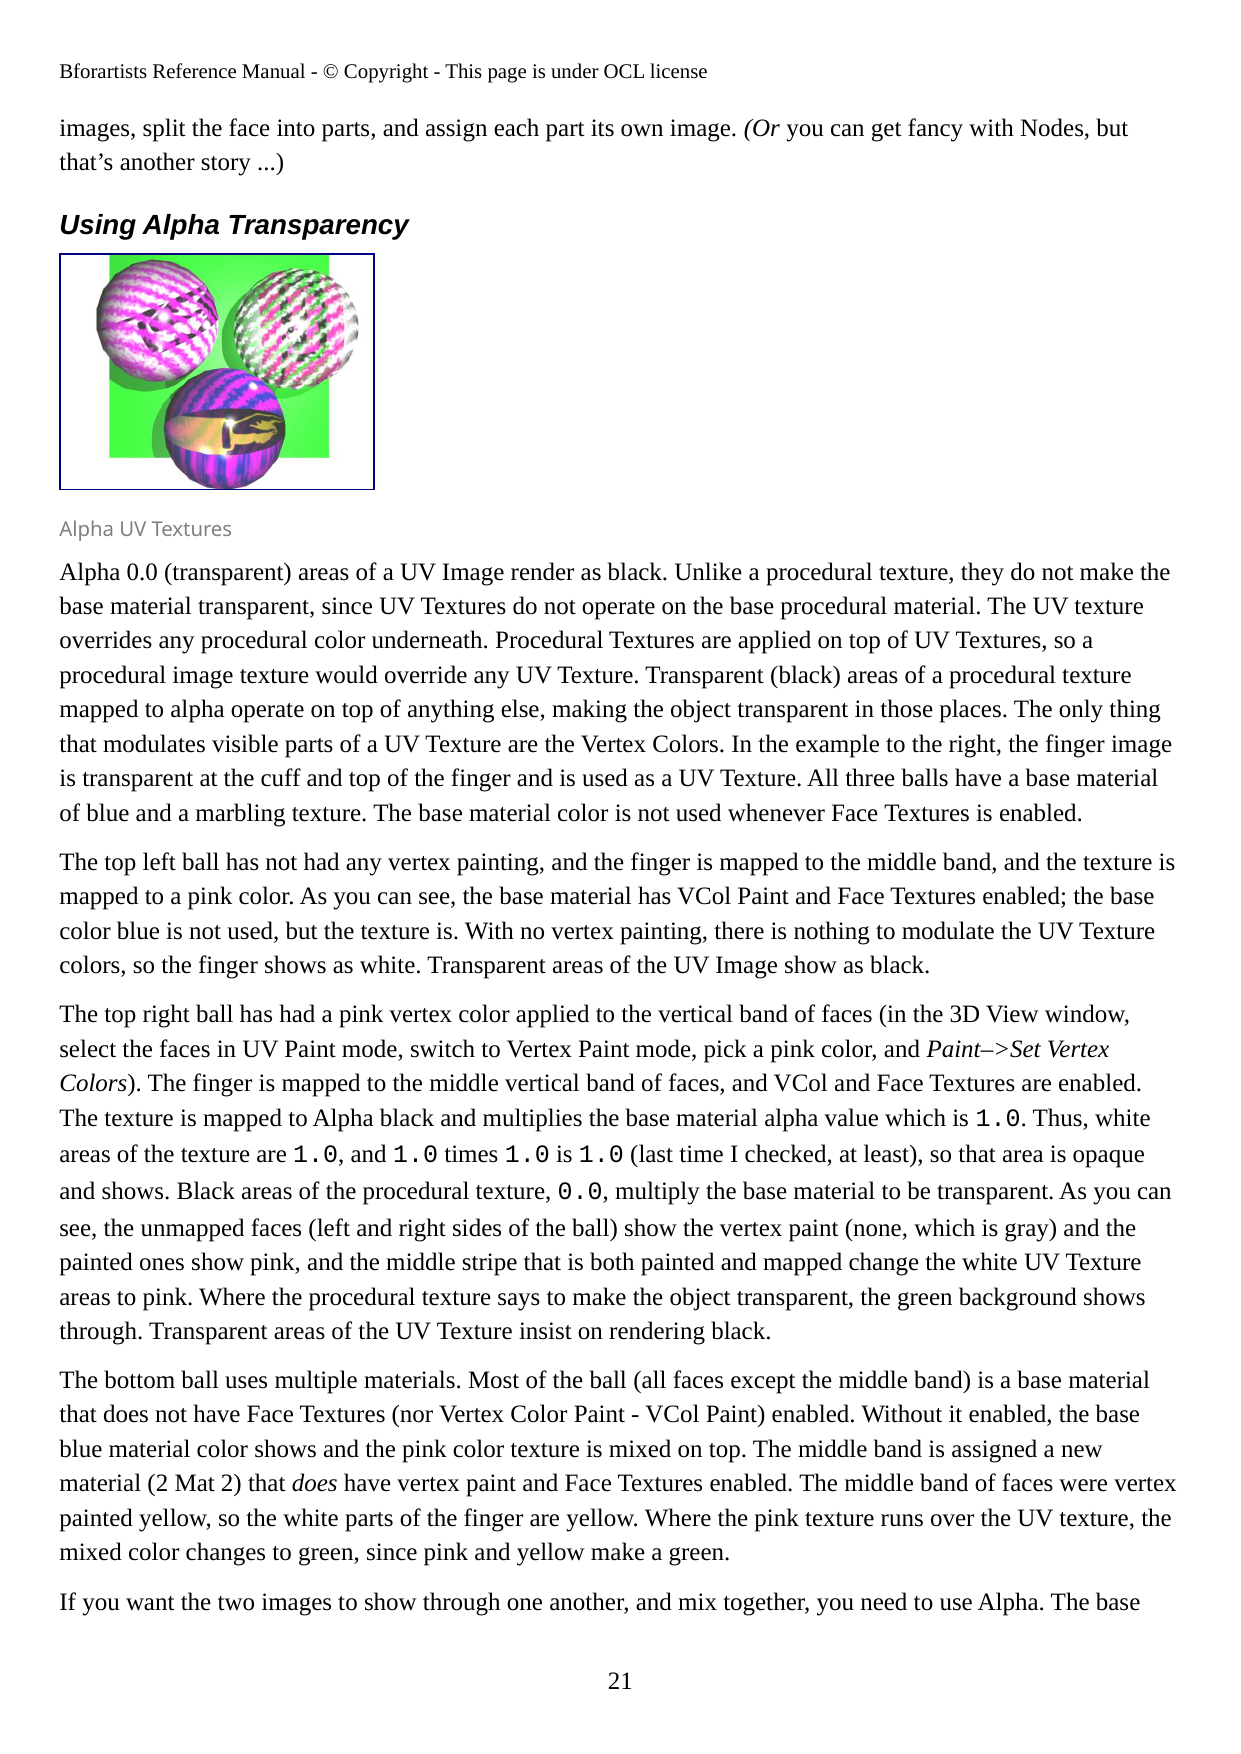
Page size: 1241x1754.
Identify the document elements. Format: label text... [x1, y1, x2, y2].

subtitle Using Alpha Transparency [59, 209, 1181, 241]
text If you want the two images to show through one another, and mix together, you need to use Alpha. The base [59, 1587, 1181, 1615]
text Alpha UV Textures [59, 511, 1181, 542]
text images, split the face into parts, and assign each part its own image. (Or you can get fancy with Nodes, but that’s another story ...) [59, 113, 1181, 176]
text The bottom ball uses multiple materials. Most of the ball (all faces except the middle band) is a base material that does not have Face Textures (nor Vertex Color Paint - VCol Paint) enabled. Without it enabled, the base blue material color shows and the pink color texture is mixed on top. The middle band is assigned a new material (2 Mat 2) that does have vertex paint and Face Textures enabled. The middle band of faces were vertex painted yellow, so the white parts of the finger are yellow. Where the pink texture runs over the UV texture, the mixed color changes to green, since pink and yellow make a green. [59, 1365, 1181, 1566]
text Alpha 0.0 (transparent) areas of a UV Image render as black. Unlike a procedural texture, they do not make the base material transparent, since UV Textures do not operate on the base procedural material. The UV texture overrides any procedural color underneath. Procedural Textures are applied on top of UV Textures, so a procedural image texture would override any UV Texture. Transparent (black) areas of a procedural texture mapped to alpha operate on top of anything else, making the object transparent in those places. The only thing that modulates visible parts of a UV Texture are the Vertex Colors. In the example to the right, the finger image is transparent at the cuff and top of the finger and is used as a UV Texture. All three balls have a base material of blue and a marbling texture. The base material color is not used whenever Face Textures is enabled. [59, 557, 1181, 827]
text The top right ball has had a pink vertex color applied to the vertical band of faces (in the 3D View window, select the faces in UV Paint mode, switch to Vertex Paint mode, pick a pink color, and Paint–>Set Vertex Colors). The finger is mapped to the middle vertical band of faces, and VCol and Face Textures are enabled. The texture is mapped to Alpha black and multiplies the base material alpha value which is 1.0. Thus, white areas of the texture are 1.0, and 1.0 times 1.0 is 1.0 (last time I checked, at least), so that area is opaque and shows. Black areas of the procedural texture, 0.0, multiply the base material to be transparent. As you can see, the unmapped faces (left and right sides of the ball) show the vertex paint (none, which is gray) and the painted ones show pink, and the middle stripe that is both painted and mapped change the white UV Texture areas to pink. Where the procedural texture says to make the object transparent, the green background shows through. Transparent areas of the UV Texture insist on rendering black. [59, 999, 1181, 1345]
text The top left ball has not had any vertex painting, and the finger is mapped to the middle band, and the texture is mapped to a pink color. As you can see, the base material has VCol Paint and Face Textures enabled; the base color blue is not used, but the texture is. With no vertex painting, there is nothing to modulate the UV Texture colors, so the finger shows as white. Transparent areas of the UV Image show as black. [59, 847, 1181, 979]
picture [61, 255, 373, 489]
